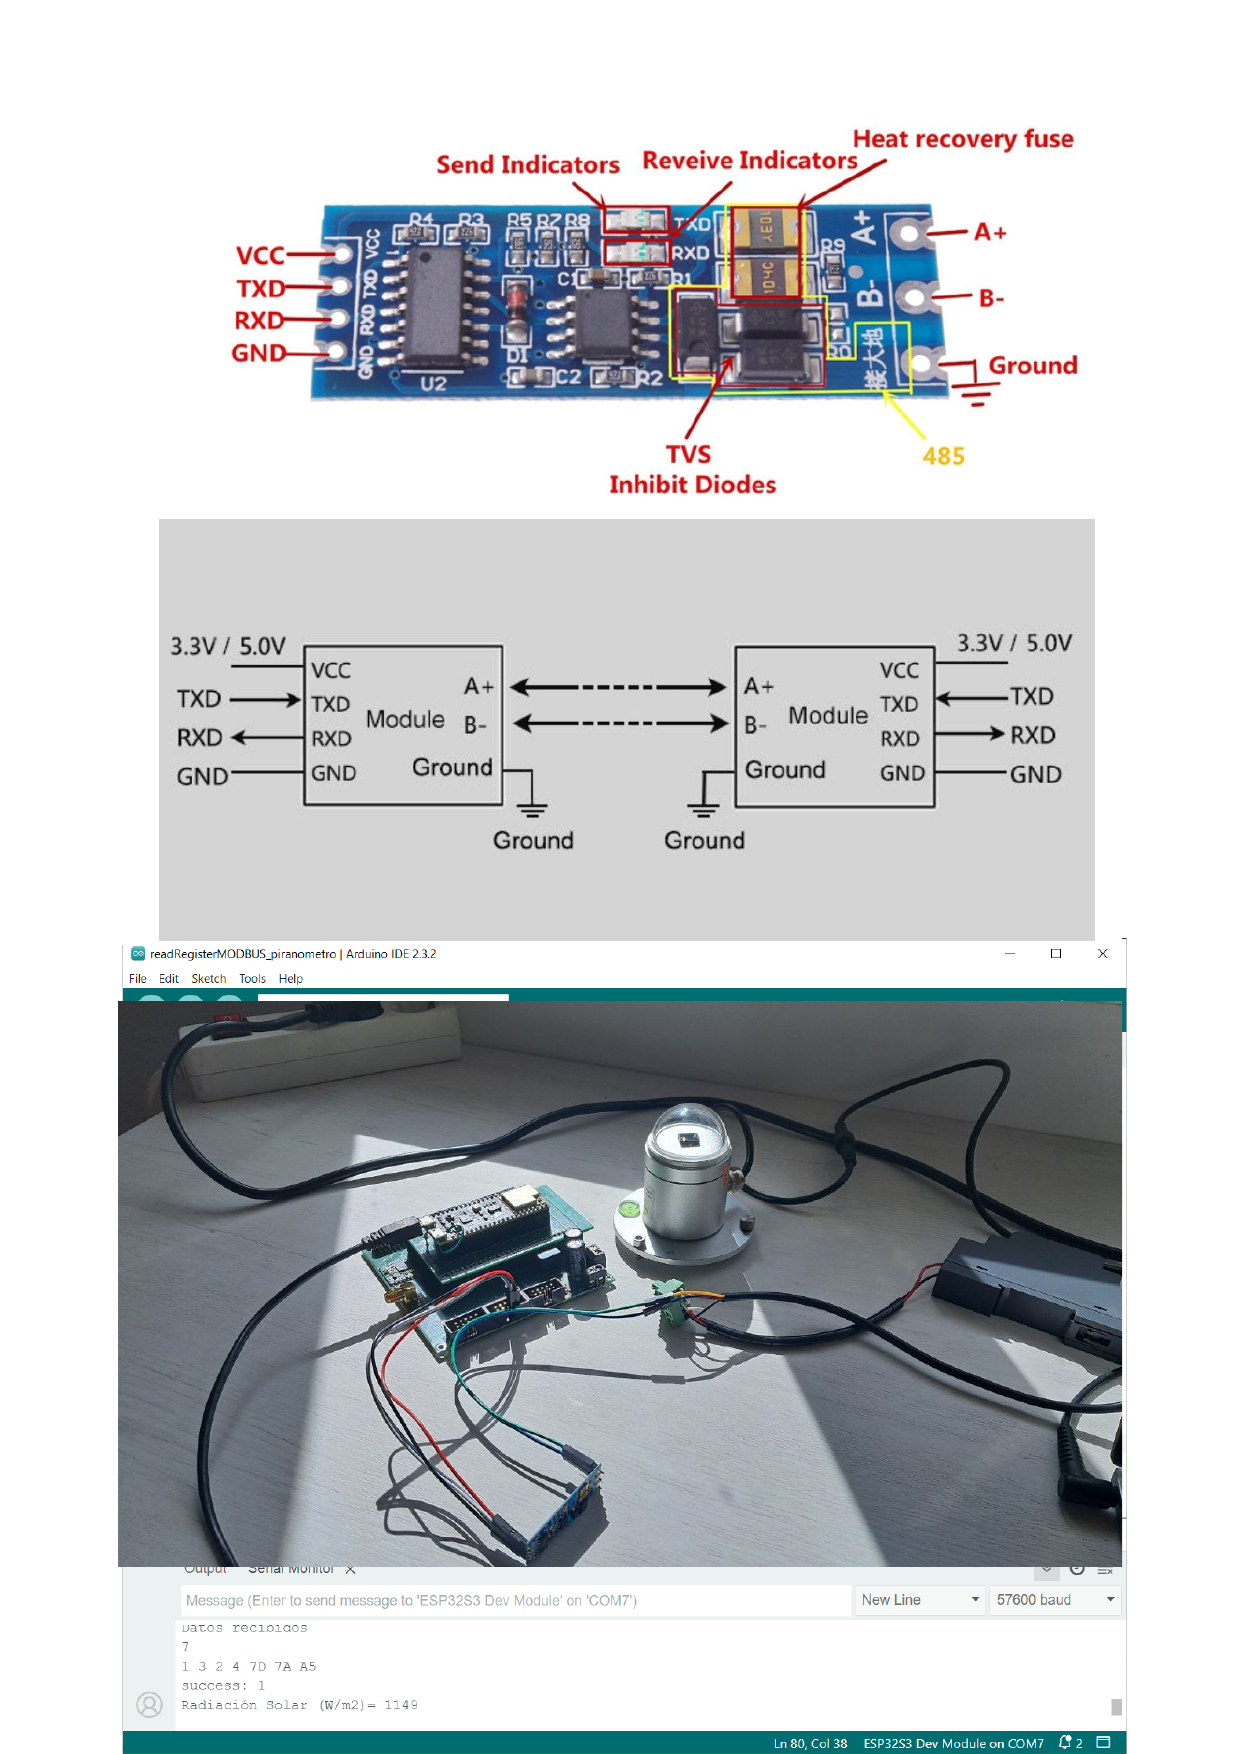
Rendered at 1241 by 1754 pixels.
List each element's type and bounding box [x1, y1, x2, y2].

picture [118, 118, 1127, 1754]
